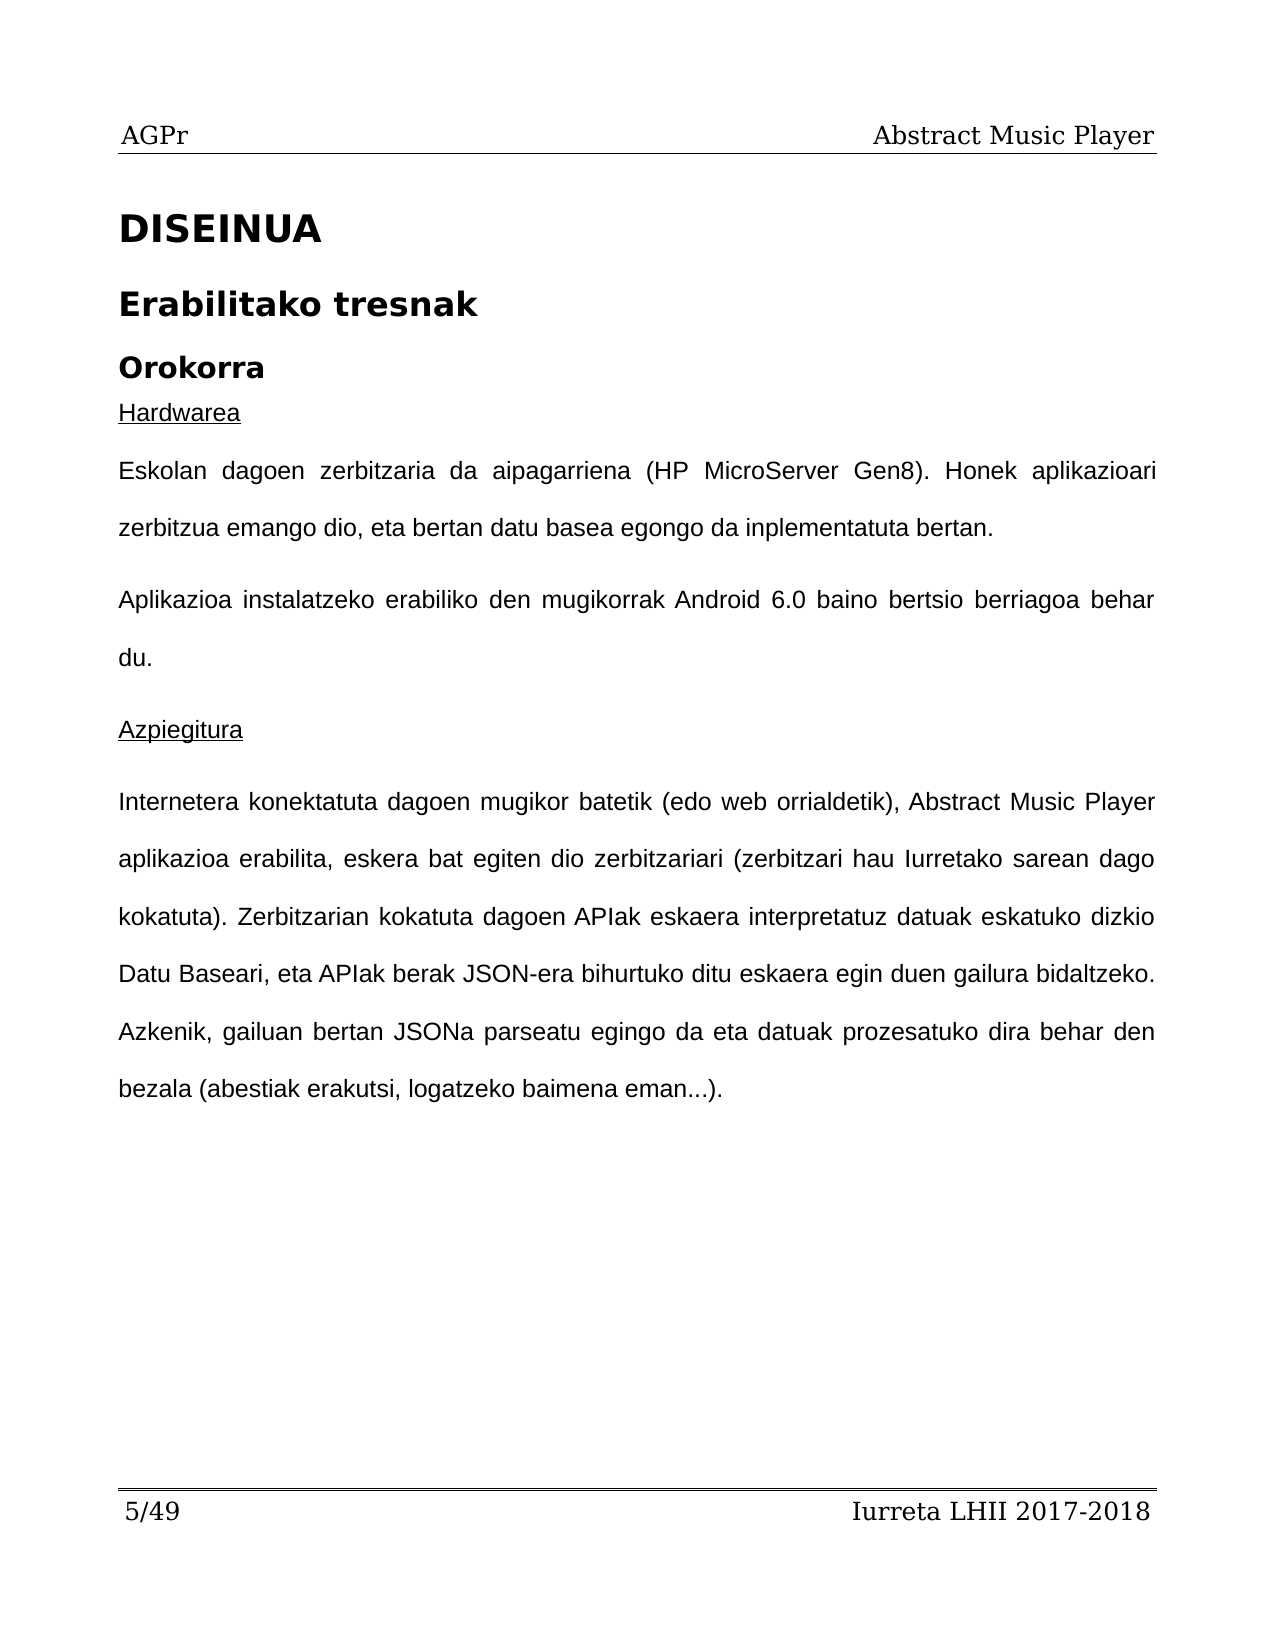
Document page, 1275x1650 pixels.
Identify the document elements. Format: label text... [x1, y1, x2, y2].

text Aplikazioa instalatzeko erabiliko den mugikorrak Android 6.0 baino bertsio berriagoa behar du. [118, 585, 1157, 672]
text Eskolan dagoen zerbitzaria da aipagarriena (HP MicroServer Gen8). Honek aplikazioari zerbitzua emango dio, eta bertan datu basea egongo da inplementatuta bertan. [118, 456, 1157, 542]
text Azpiegitura [118, 715, 1157, 744]
text Internetera konektatuta dagoen mugikor batetik (edo web orrialdetik), Abstract Music Player aplikazioa erabilita, eskera bat egiten dio zerbitzariari (zerbitzari hau Iurretako sarean dago kokatuta). Zerbitzarian kokatuta dagoen APIak eskaera interpretatuz datuak eskatuko dizkio Datu Baseari, eta APIak berak JSON-era bihurtuko ditu eskaera egin duen gailura bidaltzeko. Azkenik, gailuan bertan JSONa parseatu egingo da eta datuak prozesatuko dira behar den bezala (abestiak erakutsi, logatzeko baimena eman...). [118, 787, 1157, 1103]
subtitle Orokorra [118, 351, 1157, 386]
subtitle DISEINUA [118, 208, 1157, 252]
text Hardwarea [118, 398, 1157, 427]
subtitle Erabilitako tresnak [118, 285, 1157, 324]
